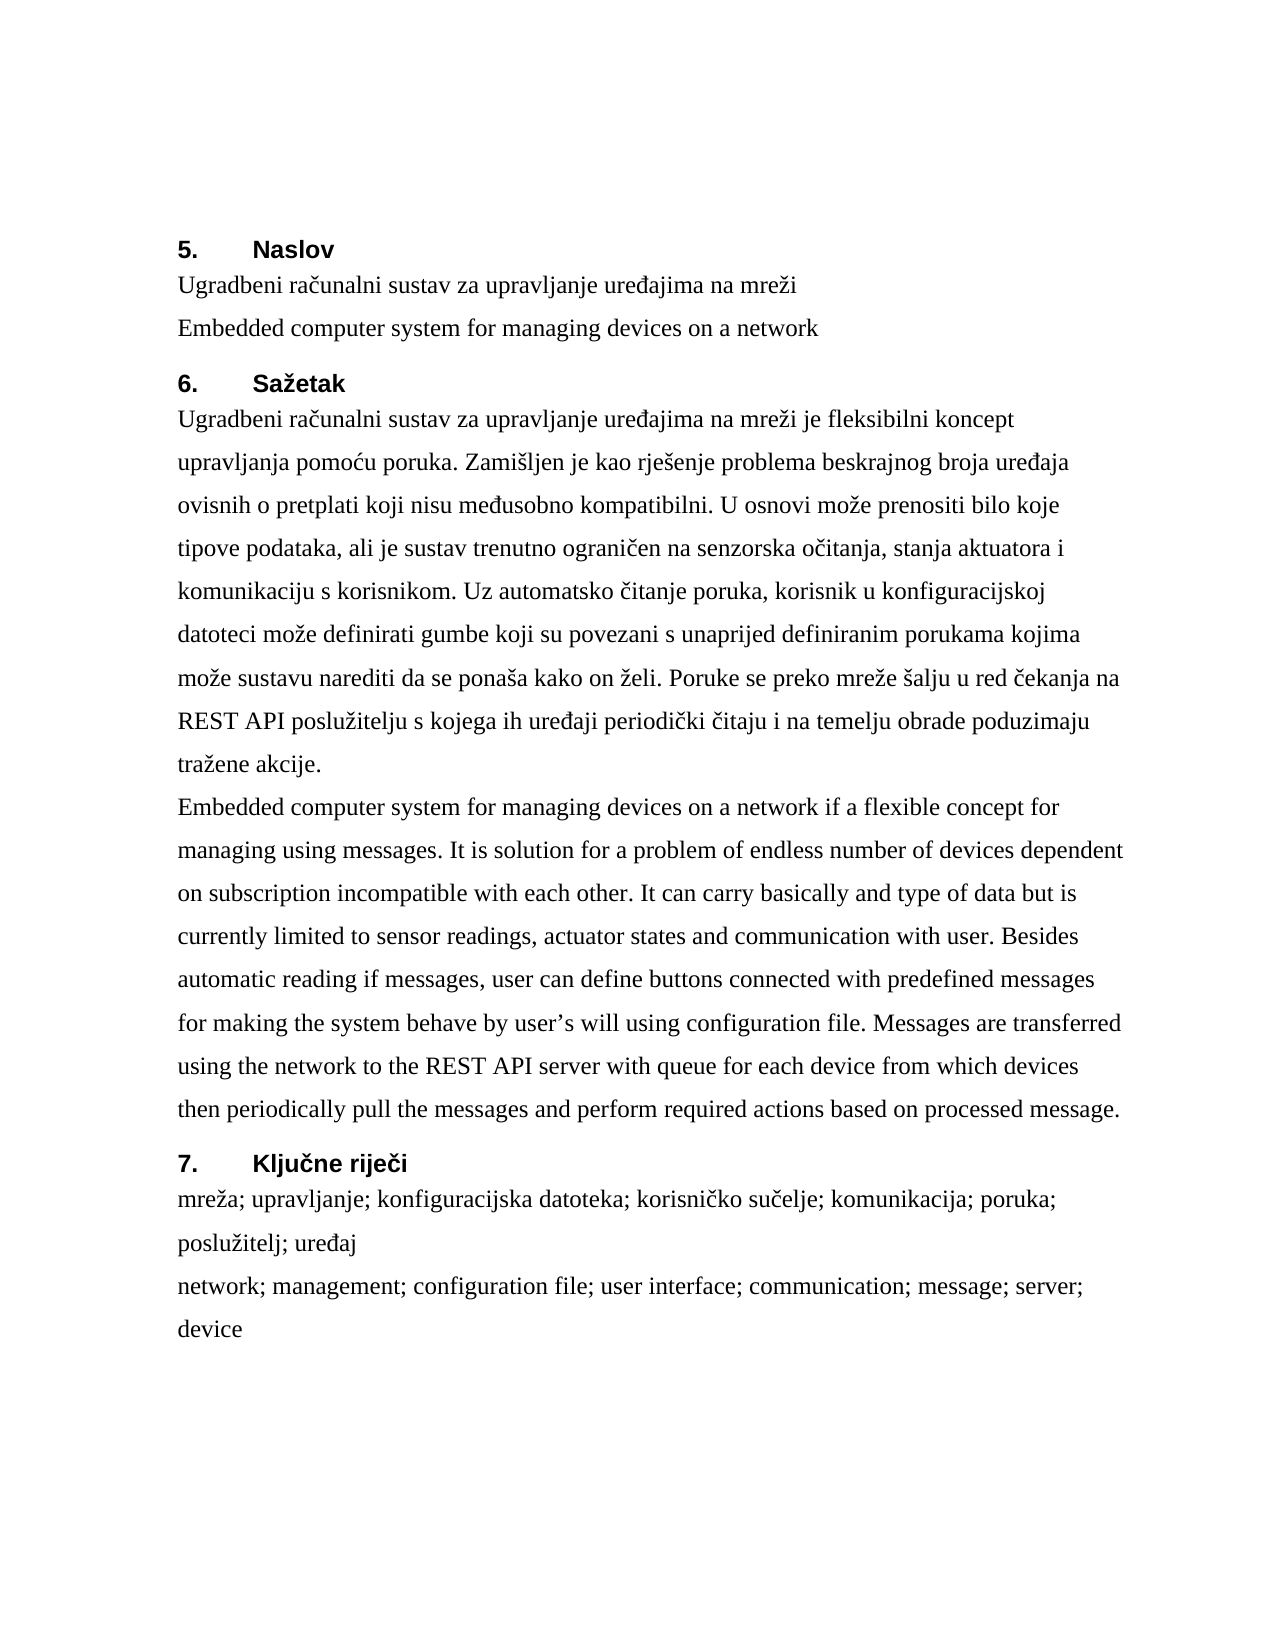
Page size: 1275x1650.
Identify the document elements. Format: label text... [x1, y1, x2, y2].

subtitle Naslov [177, 235, 1127, 264]
subtitle Ključne riječi [177, 1149, 1127, 1178]
text network; management; configuration file; user interface; communication; message; server; device [177, 1271, 1127, 1343]
text mreža; upravljanje; konfiguracijska datoteka; korisničko sučelje; komunikacija; poruka; poslužitelj; uređaj [177, 1184, 1127, 1256]
subtitle Sažetak [177, 369, 1127, 398]
text Embedded computer system for managing devices on a network [177, 313, 1127, 342]
text Ugradbeni računalni sustav za upravljanje uređajima na mreži [177, 270, 1127, 299]
text Ugradbeni računalni sustav za upravljanje uređajima na mreži je fleksibilni koncept upravljanja pomoću poruka. Zamišljen je kao rješenje problema beskrajnog broja uređaja ovisnih o pretplati koji nisu međusobno kompatibilni. U osnovi može prenositi bilo koje tipove podataka, ali je sustav trenutno ograničen na senzorska očitanja, stanja aktuatora i komunikaciju s korisnikom. Uz automatsko čitanje poruka, korisnik u konfiguracijskoj datoteci može definirati gumbe koji su povezani s unaprijed definiranim porukama kojima može sustavu narediti da se ponaša kako on želi. Poruke se preko mreže šalju u red čekanja na REST API poslužitelju s kojega ih uređaji periodički čitaju i na temelju obrade poduzimaju tražene akcije. [177, 404, 1127, 778]
text Embedded computer system for managing devices on a network if a flexible concept for managing using messages. It is solution for a problem of endless number of devices dependent on subscription incompatible with each other. It can carry basically and type of data but is currently limited to sensor readings, actuator states and communication with user. Besides automatic reading if messages, user can define buttons connected with predefined messages for making the system behave by user’s will using configuration file. Messages are transferred using the network to the REST API server with queue for each device from which devices then periodically pull the messages and perform required actions based on processed message. [177, 792, 1127, 1123]
